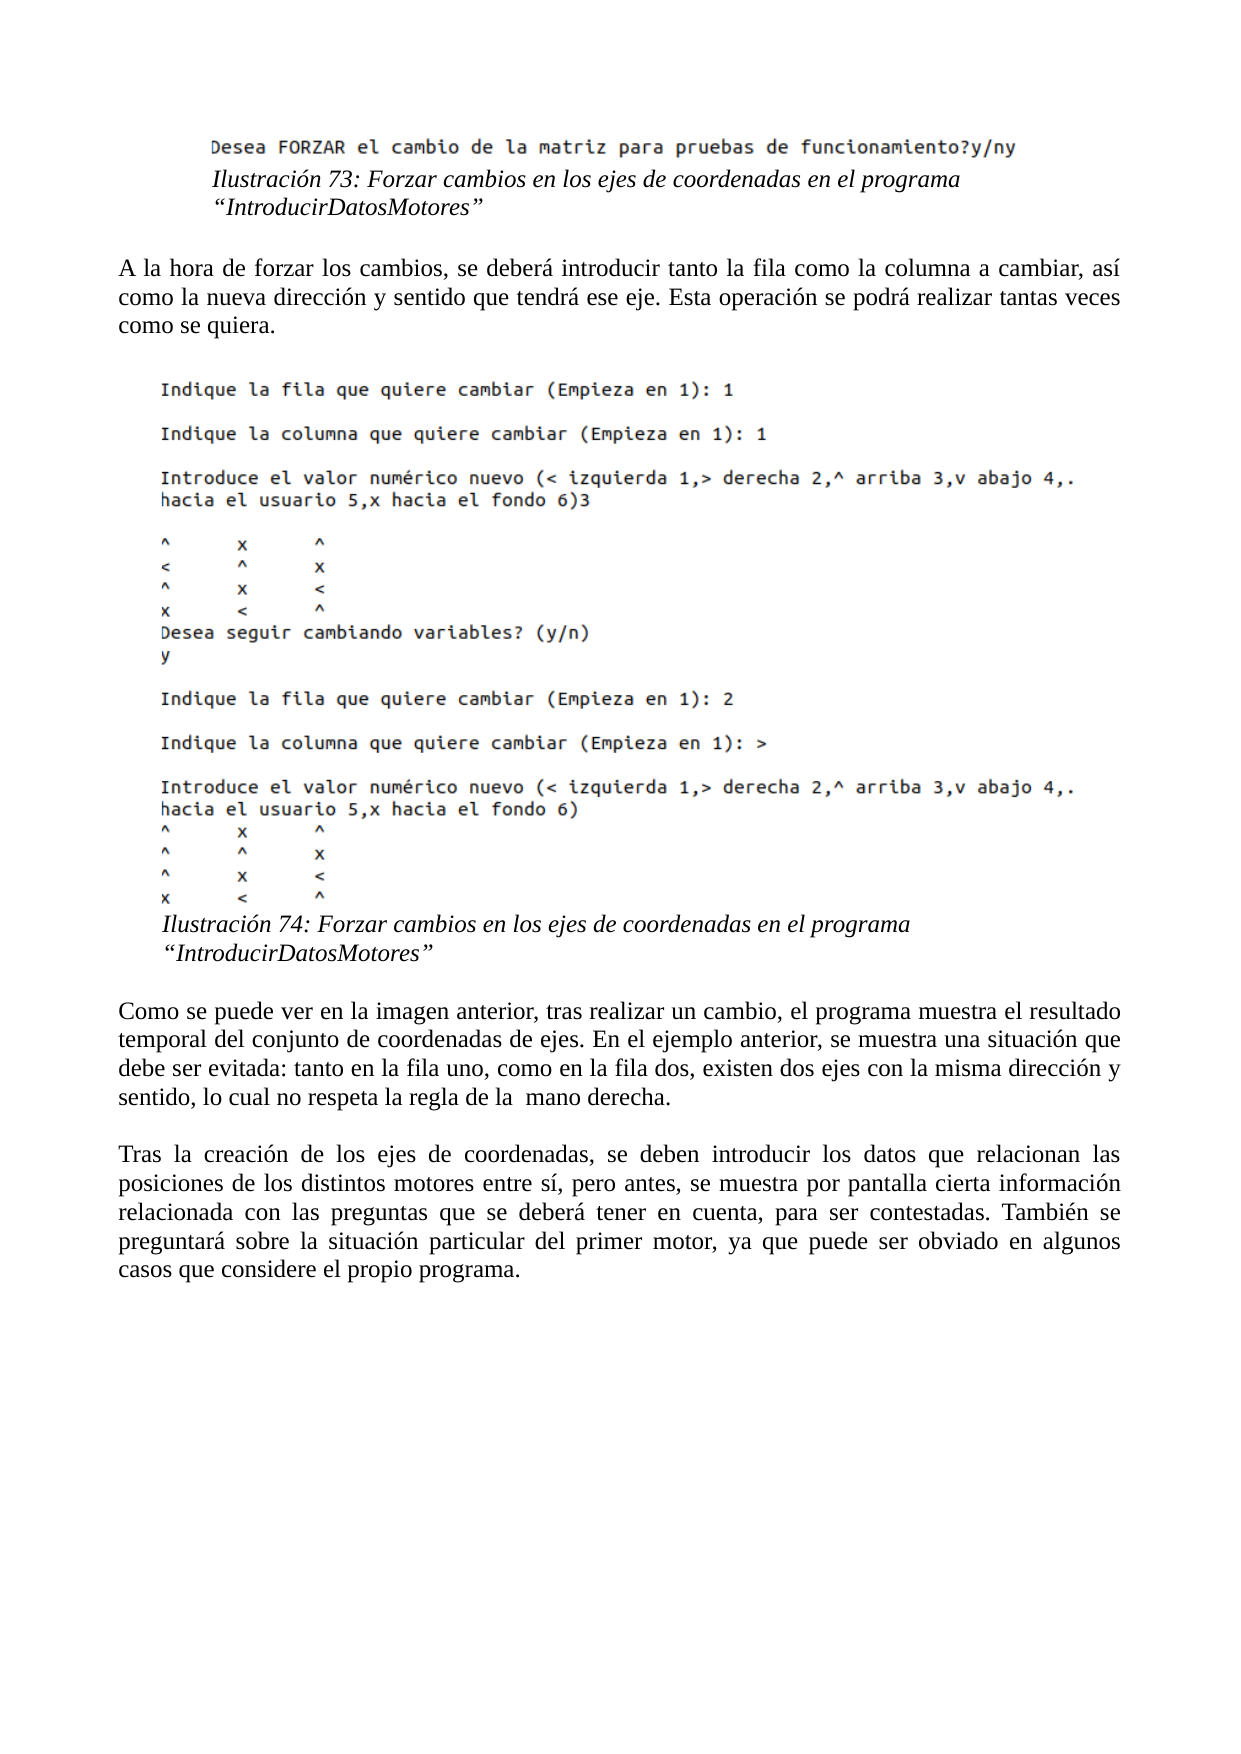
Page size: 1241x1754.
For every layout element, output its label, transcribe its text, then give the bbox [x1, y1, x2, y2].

text A la hora de forzar los cambios, se deberá introducir tanto la fila como la columna a cambiar, así como la nueva dirección y sentido que tendrá ese eje. Esta operación se podrá realizar tantas veces como se quiera. [118, 253, 1122, 339]
text Tras la creación de los ejes de coordenadas, se deben introducir los datos que relacionan las posiciones de los distintos motores entre sí, pero antes, se muestra por pantalla cierta información relacionada con las preguntas que se deberá tener en cuenta, para ser contestadas. También se preguntará sobre la situación particular del primer motor, ya que puede ser obviado en algunos casos que considere el propio programa. [118, 1139, 1122, 1283]
text Ilustración 73: Forzar cambios en los ejes de coordenadas en el programa “IntroducirDatosMotores” [212, 164, 1028, 221]
text Como se puede ver en la imagen anterior, tras realizar un cambio, el programa muestra el resultado temporal del conjunto de coordenadas de ejes. En el ejemplo anterior, se muestra una situación que debe ser evitada: tanto en la fila uno, como en la fila dos, existen dos ejes con la misma dirección y sentido, lo cual no respeta la regla de la mano derecha. [118, 996, 1122, 1111]
text Ilustración 74: Forzar cambios en los ejes de coordenadas en el programa “IntroducirDatosMotores” [162, 910, 1078, 967]
